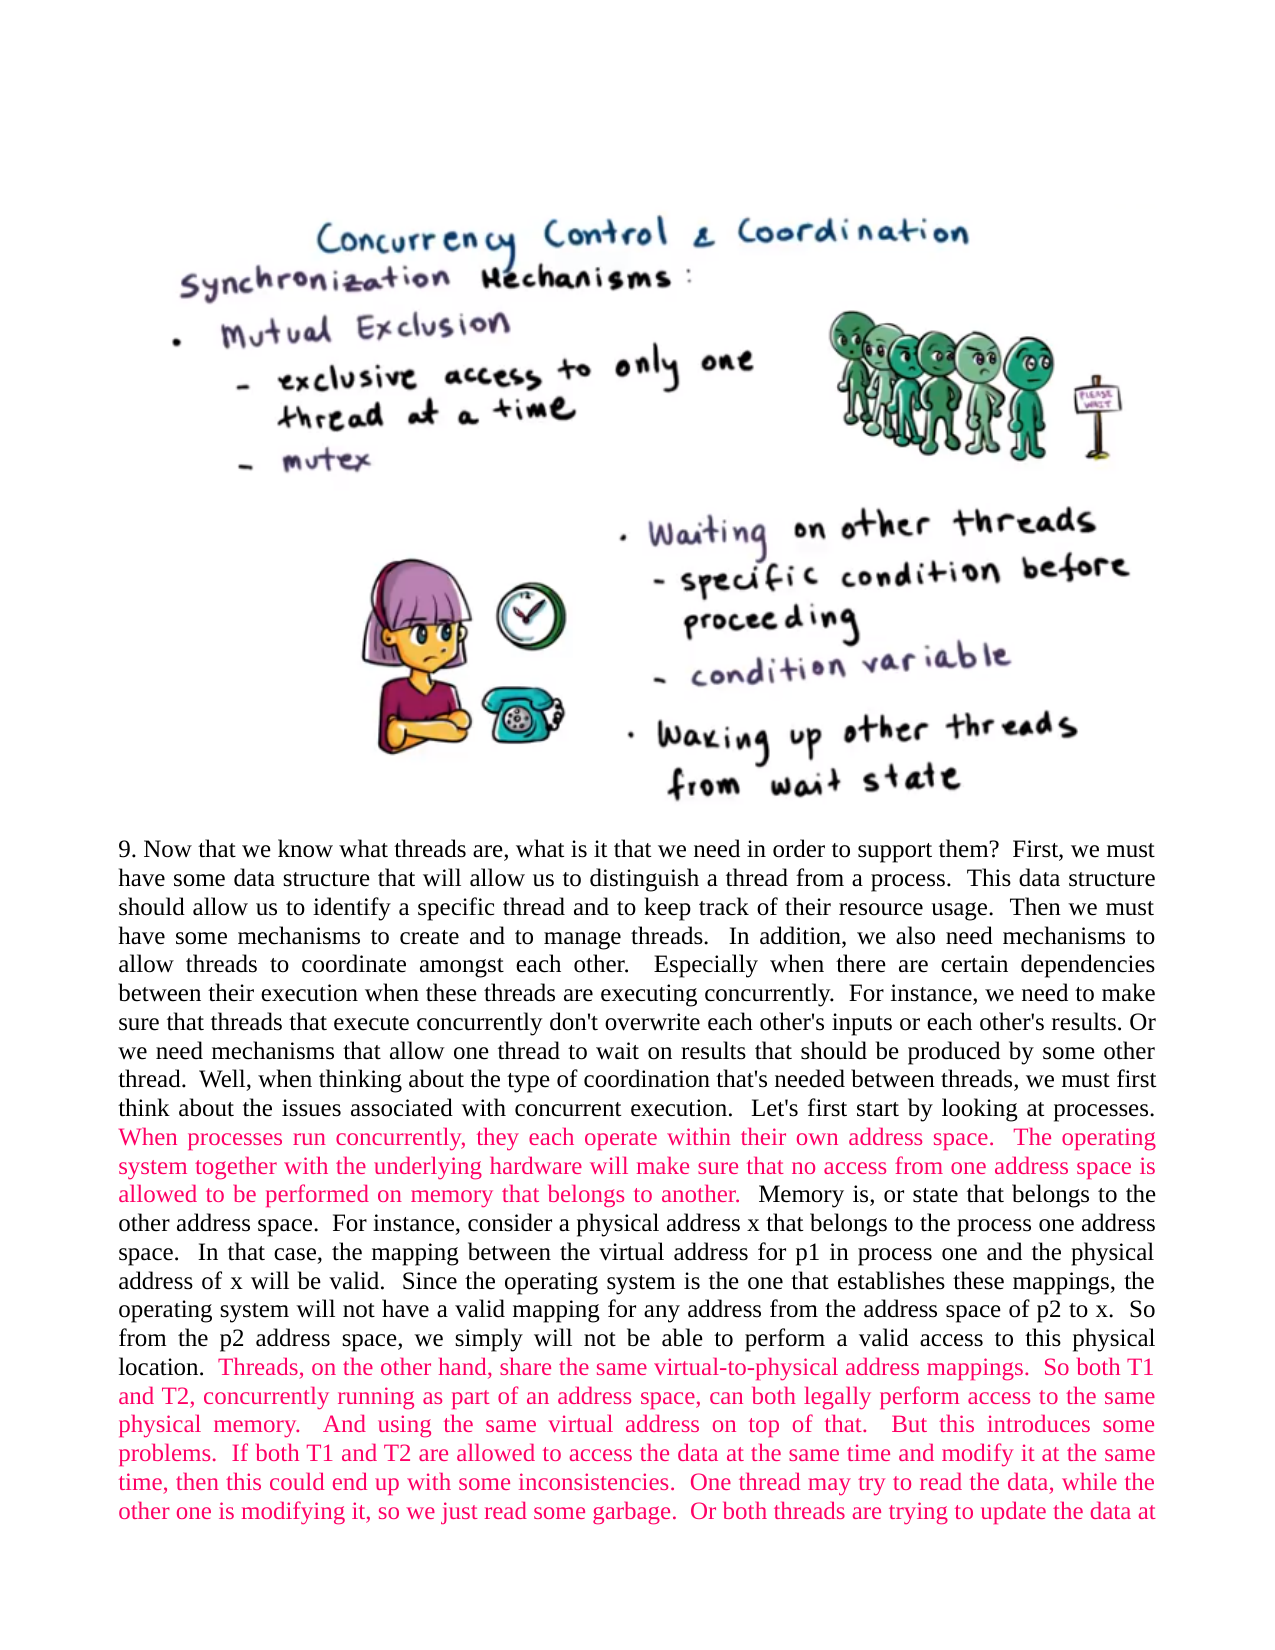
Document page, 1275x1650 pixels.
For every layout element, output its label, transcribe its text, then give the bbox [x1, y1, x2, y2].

picture [118, 204, 1157, 806]
text 9. Now that we know what threads are, what is it that we need in order to support them? First, we must have some data structure that will allow us to distinguish a thread from a process. This data structure should allow us to identify a specific thread and to keep track of their resource usage. Then we must have some mechanisms to create and to manage threads. In addition, we also need mechanisms to allow threads to coordinate amongst each other. Especially when there are certain dependencies between their execution when these threads are executing concurrently. For instance, we need to make sure that threads that execute concurrently don't overwrite each other's inputs or each other's results. Or we need mechanisms that allow one thread to wait on results that should be produced by some other thread. Well, when thinking about the type of coordination that's needed between threads, we must first think about the issues associated with concurrent execution. Let's first start by looking at processes. When processes run concurrently, they each operate within their own address space. The operating system together with the underlying hardware will make sure that no access from one address space is allowed to be performed on memory that belongs to another. Memory is, or state that belongs to the other address space. For instance, consider a physical address x that belongs to the process one address space. In that case, the mapping between the virtual address for p1 in process one and the physical address of x will be valid. Since the operating system is the one that establishes these mappings, the operating system will not have a valid mapping for any address from the address space of p2 to x. So from the p2 address space, we simply will not be able to perform a valid access to this physical location. Threads, on the other hand, share the same virtual-to-physical address mappings. So both T1 and T2, concurrently running as part of an address space, can both legally perform access to the same physical memory. And using the same virtual address on top of that. But this introduces some problems. If both T1 and T2 are allowed to access the data at the same time and modify it at the same time, then this could end up with some inconsistencies. One thread may try to read the data, while the other one is modifying it, so we just read some garbage. Or both threads are trying to update the data at [118, 834, 1157, 1524]
